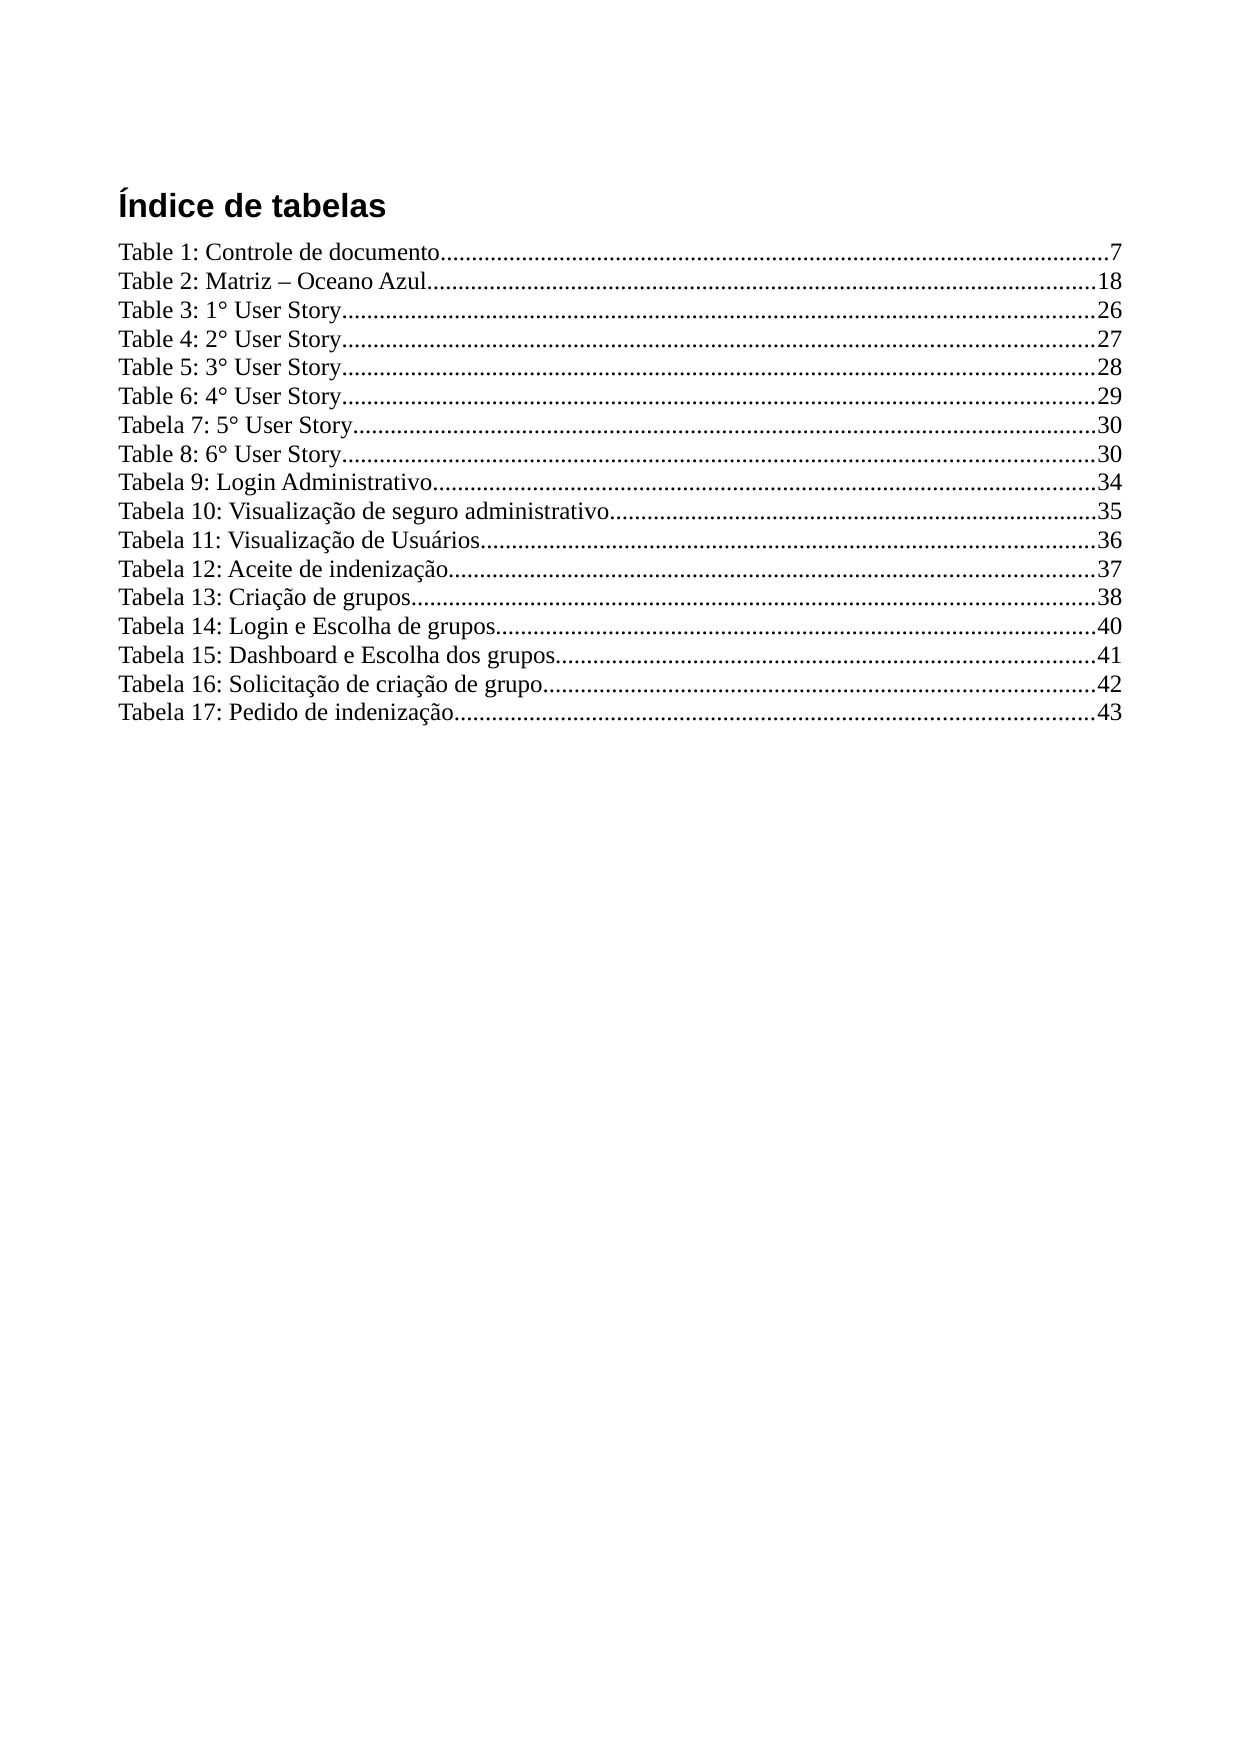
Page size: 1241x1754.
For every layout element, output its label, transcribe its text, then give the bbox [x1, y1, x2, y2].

text Table 1: Controle de documento 7 [118, 237, 1122, 266]
text Tabela 7: 5° User Story 30 [118, 410, 1122, 439]
subtitle Índice de tabelas [118, 186, 1122, 225]
text Tabela 11: Visualização de Usuários 36 [118, 525, 1122, 554]
text Table 4: 2° User Story 27 [118, 324, 1122, 352]
text Tabela 13: Criação de grupos 38 [118, 582, 1122, 611]
text Table 5: 3° User Story 28 [118, 352, 1122, 381]
text Table 6: 4° User Story 29 [118, 381, 1122, 410]
text Table 8: 6° User Story 30 [118, 439, 1122, 467]
text Table 2: Matriz – Oceano Azul 18 [118, 266, 1122, 295]
text Tabela 16: Solicitação de criação de grupo 42 [118, 669, 1122, 697]
text Tabela 12: Aceite de indenização 37 [118, 554, 1122, 582]
text Tabela 17: Pedido de indenização 43 [118, 697, 1122, 726]
text Tabela 9: Login Administrativo 34 [118, 467, 1122, 496]
text Tabela 14: Login e Escolha de grupos 40 [118, 611, 1122, 640]
text Tabela 10: Visualização de seguro administrativo 35 [118, 496, 1122, 525]
text Table 3: 1° User Story 26 [118, 295, 1122, 324]
text Tabela 15: Dashboard e Escolha dos grupos 41 [118, 640, 1122, 669]
